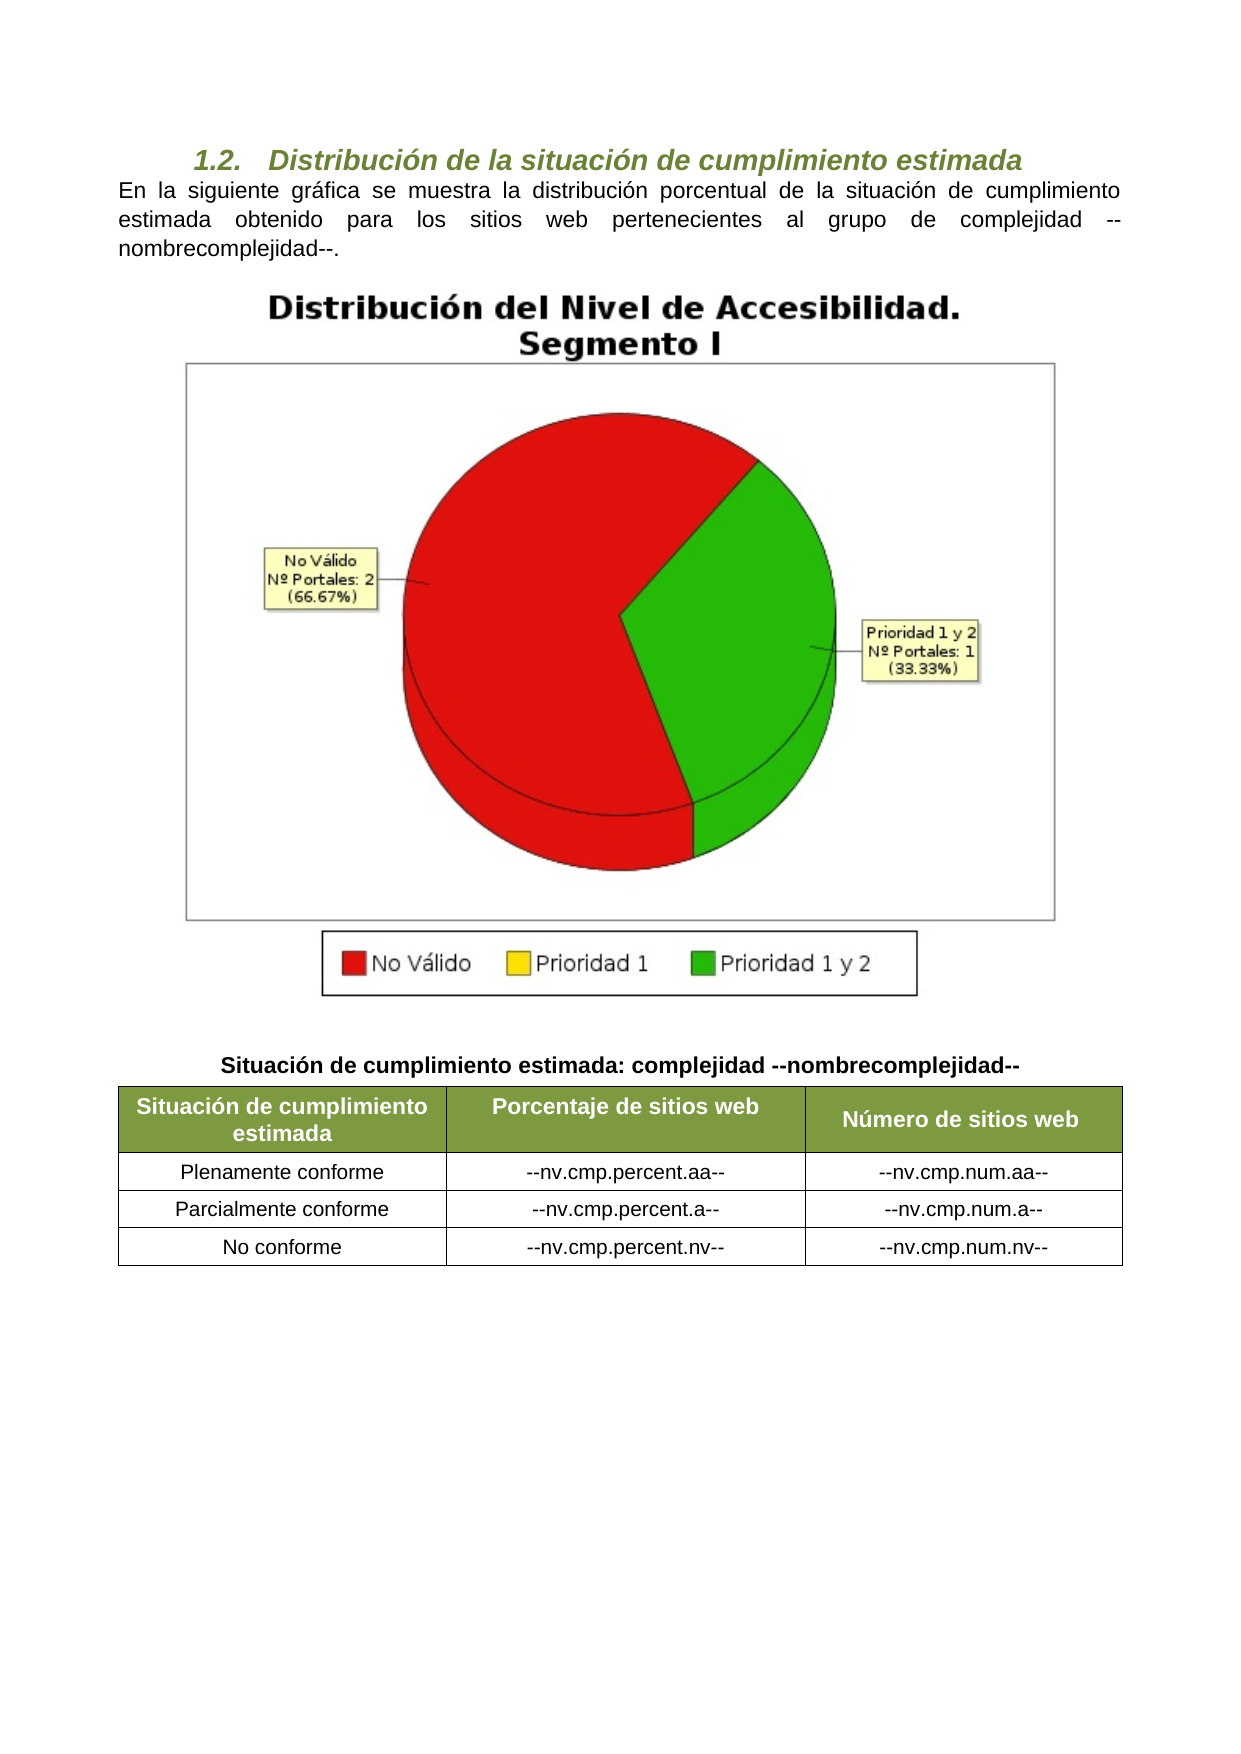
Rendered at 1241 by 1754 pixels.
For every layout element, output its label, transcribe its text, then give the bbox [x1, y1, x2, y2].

table_header Situación de cumplimiento estimada [119, 1087, 446, 1152]
subtitle Distribución de la situación de cumplimiento estimada [185, 143, 1122, 177]
table_header Número de sitios web [806, 1087, 1122, 1152]
table_cell Plenamente conforme [119, 1153, 446, 1190]
picture [178, 288, 1062, 998]
table_cell --nv.cmp.num.nv-- [806, 1228, 1122, 1265]
table_cell No conforme [119, 1228, 446, 1265]
table_cell --nv.cmp.num.aa-- [806, 1153, 1122, 1190]
table_cell --nv.cmp.percent.nv-- [447, 1228, 805, 1265]
table_cell --nv.cmp.percent.a-- [447, 1191, 805, 1227]
text Situación de cumplimiento estimada: complejidad --nombrecomplejidad-- [118, 1052, 1122, 1078]
table_cell --nv.cmp.num.a-- [806, 1191, 1122, 1227]
table_cell Parcialmente conforme [119, 1191, 446, 1227]
text En la siguiente gráfica se muestra la distribución porcentual de la situación de cumplimiento estimada obtenido para los sitios web pertenecientes al grupo de complejidad --nombrecomplejidad--. [118, 177, 1122, 261]
table_cell --nv.cmp.percent.aa-- [447, 1153, 805, 1190]
table_header Porcentaje de sitios web [447, 1087, 805, 1152]
